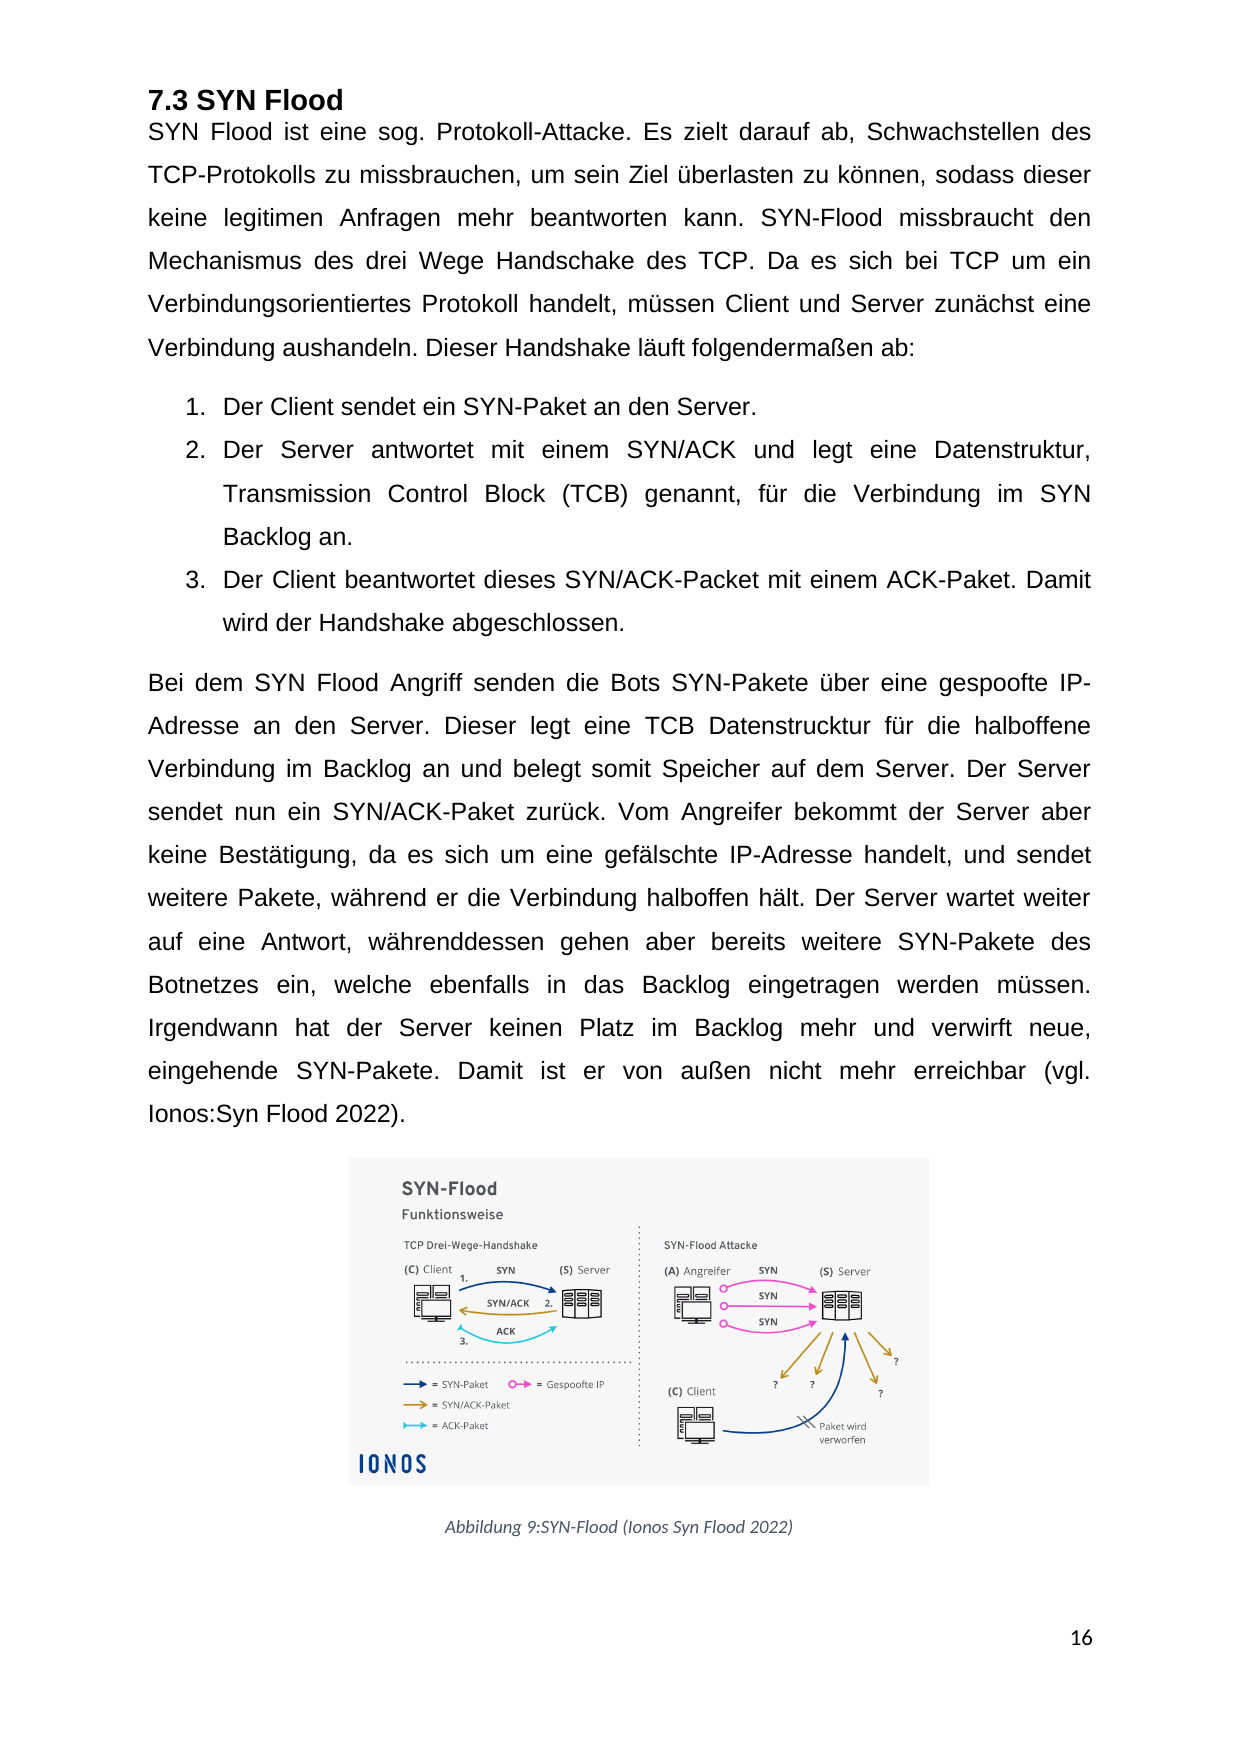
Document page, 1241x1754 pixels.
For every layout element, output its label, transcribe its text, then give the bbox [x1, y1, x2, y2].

list Der Client sendet ein SYN-Paket an den Server. [185, 392, 1093, 421]
text Abbildung 9:SYN-Flood (Ionos Syn Flood 2022) [148, 1515, 1093, 1538]
list Der Client beantwortet dieses SYN/ACK-Packet mit einem ACK-Paket. Damit wird der Handshake abgeschlossen. [185, 565, 1093, 637]
text SYN Flood ist eine sog. Protokoll-Attacke. Es zielt darauf ab, Schwachstellen des TCP-Protokolls zu missbrauchen, um sein Ziel überlasten zu können, sodass dieser keine legitimen Anfragen mehr beantworten kann. SYN-Flood missbraucht den Mechanismus des drei Wege Handschake des TCP. Da es sich bei TCP um ein Verbindungsorientiertes Protokoll handelt, müssen Client und Server zunächst eine Verbindung aushandeln. Dieser Handshake läuft folgendermaßen ab: [148, 117, 1093, 361]
list Der Server antwortet mit einem SYN/ACK und legt eine Datenstruktur, Transmission Control Block (TCB) genannt, für die Verbindung im SYN Backlog an. [185, 435, 1093, 550]
subtitle 7.3 SYN Flood [148, 83, 1093, 117]
text Bei dem SYN Flood Angriff senden die Bots SYN-Pakete über eine gespoofte IP-Adresse an den Server. Dieser legt eine TCB Datenstrucktur für die halboffene Verbindung im Backlog an und belegt somit Speicher auf dem Server. Der Server sendet nun ein SYN/ACK-Paket zurück. Vom Angreifer bekommt der Server aber keine Bestätigung, da es sich um eine gefälschte IP-Adresse handelt, und sendet weitere Pakete, während er die Verbindung halboffen hält. Der Server wartet weiter auf eine Antwort, währenddessen gehen aber bereits weitere SYN-Pakete des Botnetzes ein, welche ebenfalls in das Backlog eingetragen werden müssen. Irgendwann hat der Server keinen Platz im Backlog mehr und verwirft neue, eingehende SYN-Pakete. Damit ist er von außen nicht mehr erreichbar (vgl. Ionos:Syn Flood 2022). [148, 668, 1093, 1128]
